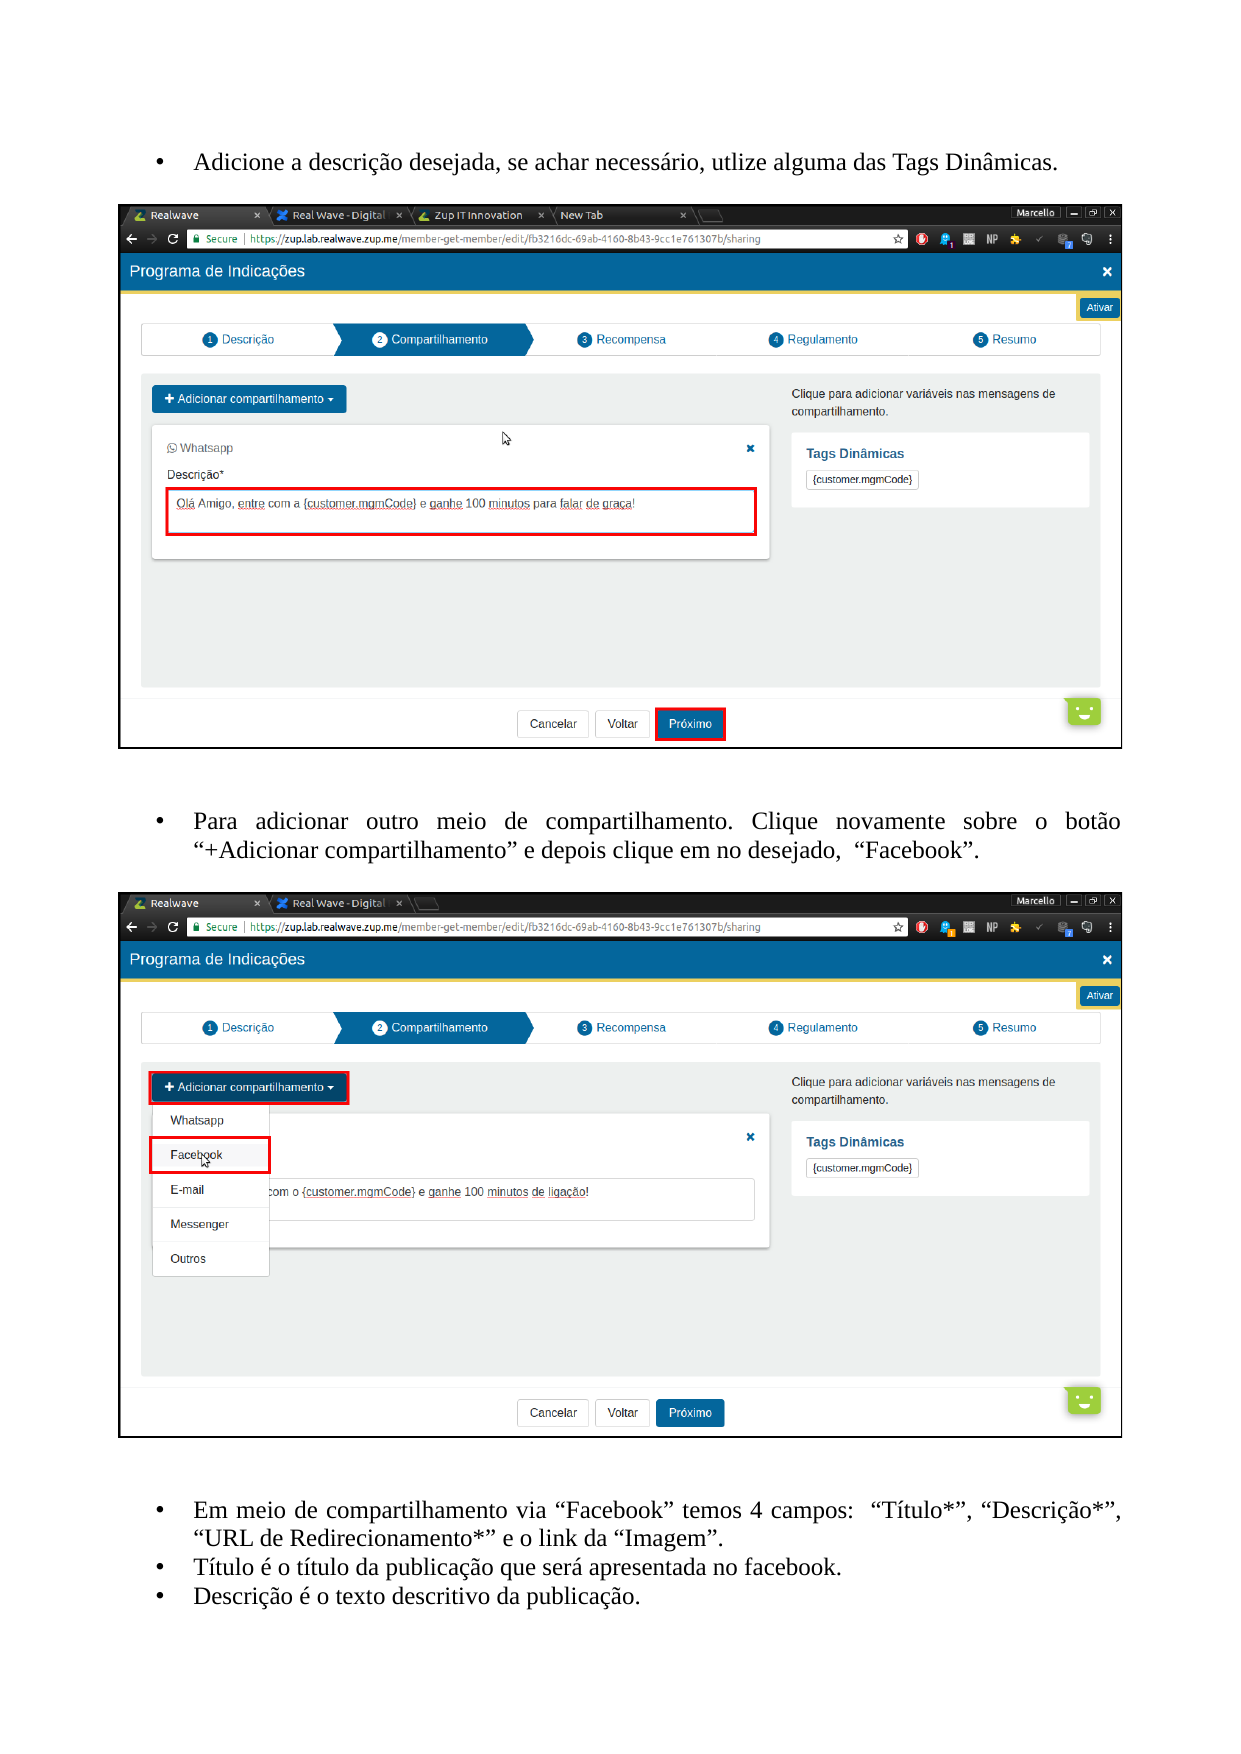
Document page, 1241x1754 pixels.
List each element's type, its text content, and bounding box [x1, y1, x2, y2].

list Para adicionar outro meio de compartilhamento. Clique novamente sobre o botão “+Adicionar compartilhamento” e depois clique em no desejado, “Facebook”. [156, 806, 1122, 864]
list Título é o título da publicação que será apresentada no facebook. [156, 1552, 1122, 1581]
picture [118, 204, 1123, 749]
list Em meio de compartilhamento via “Facebook” temos 4 campos: “Título*”, “Descrição*”, “URL de Redirecionamento*” e o link da “Imagem”. [156, 1495, 1122, 1552]
list Descrição é o texto descritivo da publicação. [156, 1581, 1122, 1610]
list Adicione a descrição desejada, se achar necessário, utlize alguma das Tags Dinâmicas. [156, 147, 1122, 176]
picture [118, 892, 1123, 1438]
